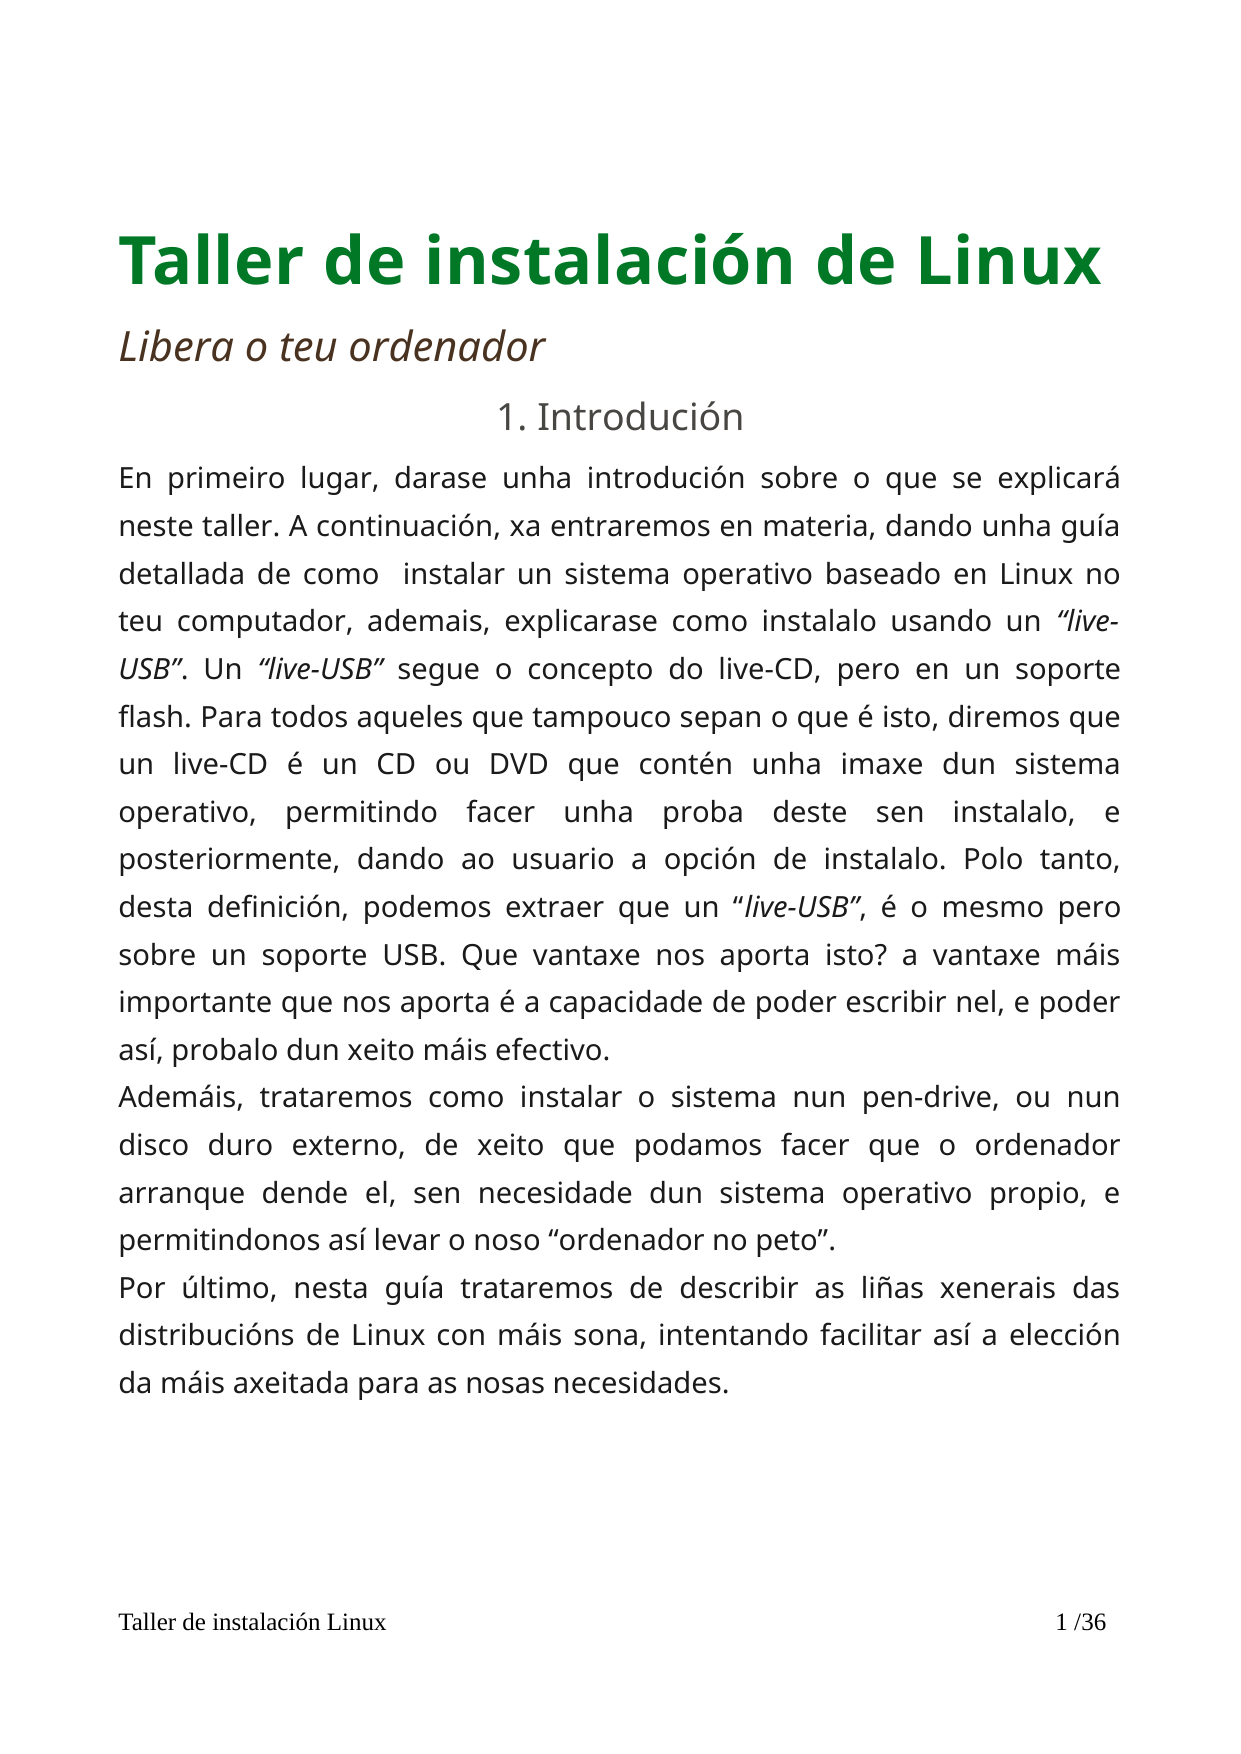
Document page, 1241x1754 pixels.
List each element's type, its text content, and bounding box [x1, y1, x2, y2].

text Por último, nesta guía trataremos de describir as liñas xenerais das distribucións de Linux con máis sona, intentando facilitar así a elección da máis axeitada para as nosas necesidades. [118, 1267, 1122, 1402]
text Libera o teu ordenador [118, 317, 1122, 373]
text Ademáis, trataremos como instalar o sistema nun pen-drive, ou nun disco duro externo, de xeito que podamos facer que o ordenador arranque dende el, sen necesidade dun sistema operativo propio, e permitindonos así levar o noso “ordenador no peto”. [118, 1077, 1122, 1259]
text En primeiro lugar, darase unha introdución sobre o que se explicará neste taller. A continuación, xa entraremos en materia, dando unha guía detallada de como instalar un sistema operativo baseado en Linux no teu computador, ademais, explicarase como instalalo usando un “live-USB”. Un “live-USB” segue o concepto do live-CD, pero en un soporte flash. Para todos aqueles que tampouco sepan o que é isto, diremos que un live-CD é un CD ou DVD que contén unha imaxe dun sistema operativo, permitindo facer unha proba deste sen instalalo, e posteriormente, dando ao usuario a opción de instalalo. Polo tanto, desta definición, podemos extraer que un “live-USB”, é o mesmo pero sobre un soporte USB. Que vantaxe nos aporta isto? a vantaxe máis importante que nos aporta é a capacidade de poder escribir nel, e poder así, probalo dun xeito máis efectivo. [118, 458, 1122, 1069]
text Taller de instalación de Linux [118, 213, 1122, 304]
text 1. Introdución [118, 390, 1122, 441]
